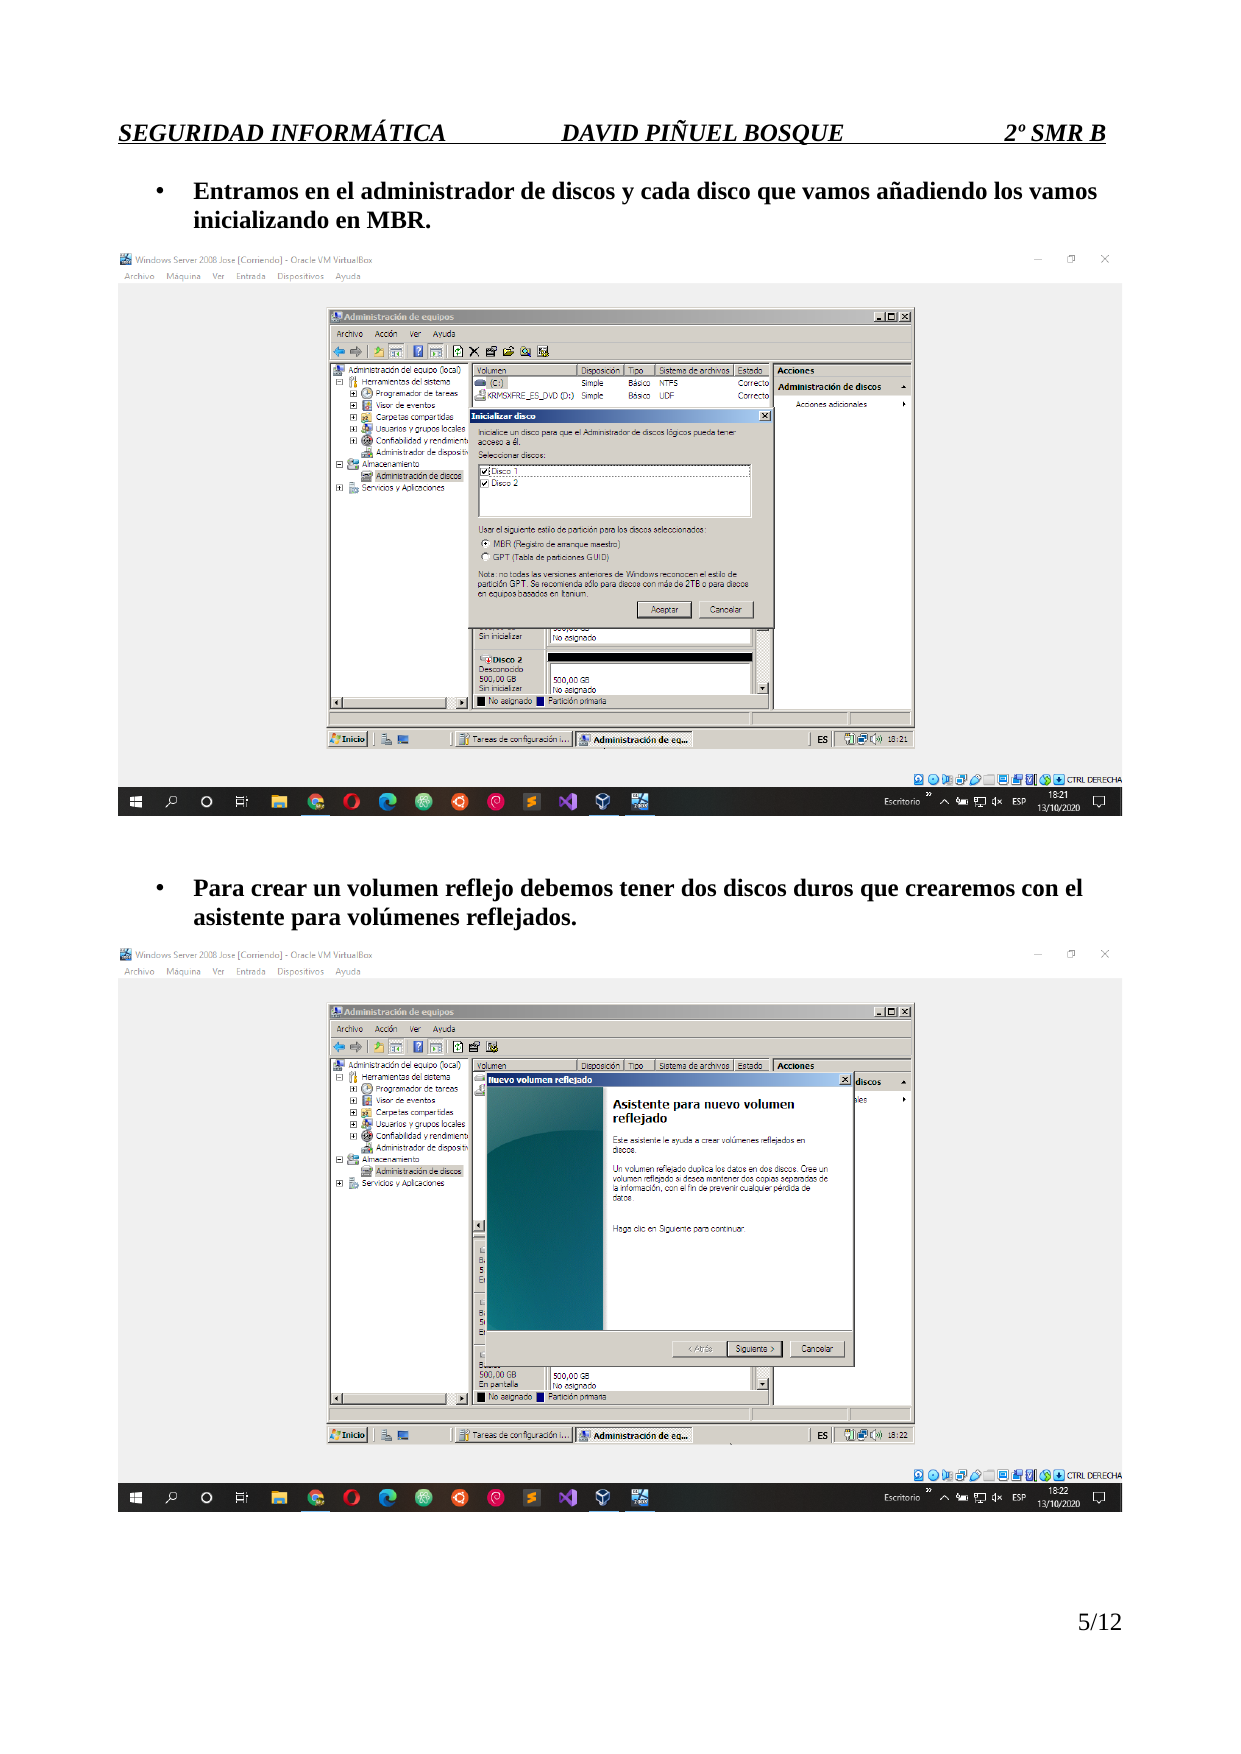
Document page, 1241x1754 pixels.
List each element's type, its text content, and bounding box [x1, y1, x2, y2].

list Entramos en el administrador de discos y cada disco que vamos añadiendo los vamos inicializando en MBR. [156, 176, 1122, 234]
picture [118, 251, 1123, 816]
list Para crear un volumen reflejo debemos tener dos discos duros que crearemos con el asistente para volúmenes reflejados. [156, 873, 1122, 931]
picture [118, 946, 1123, 1512]
